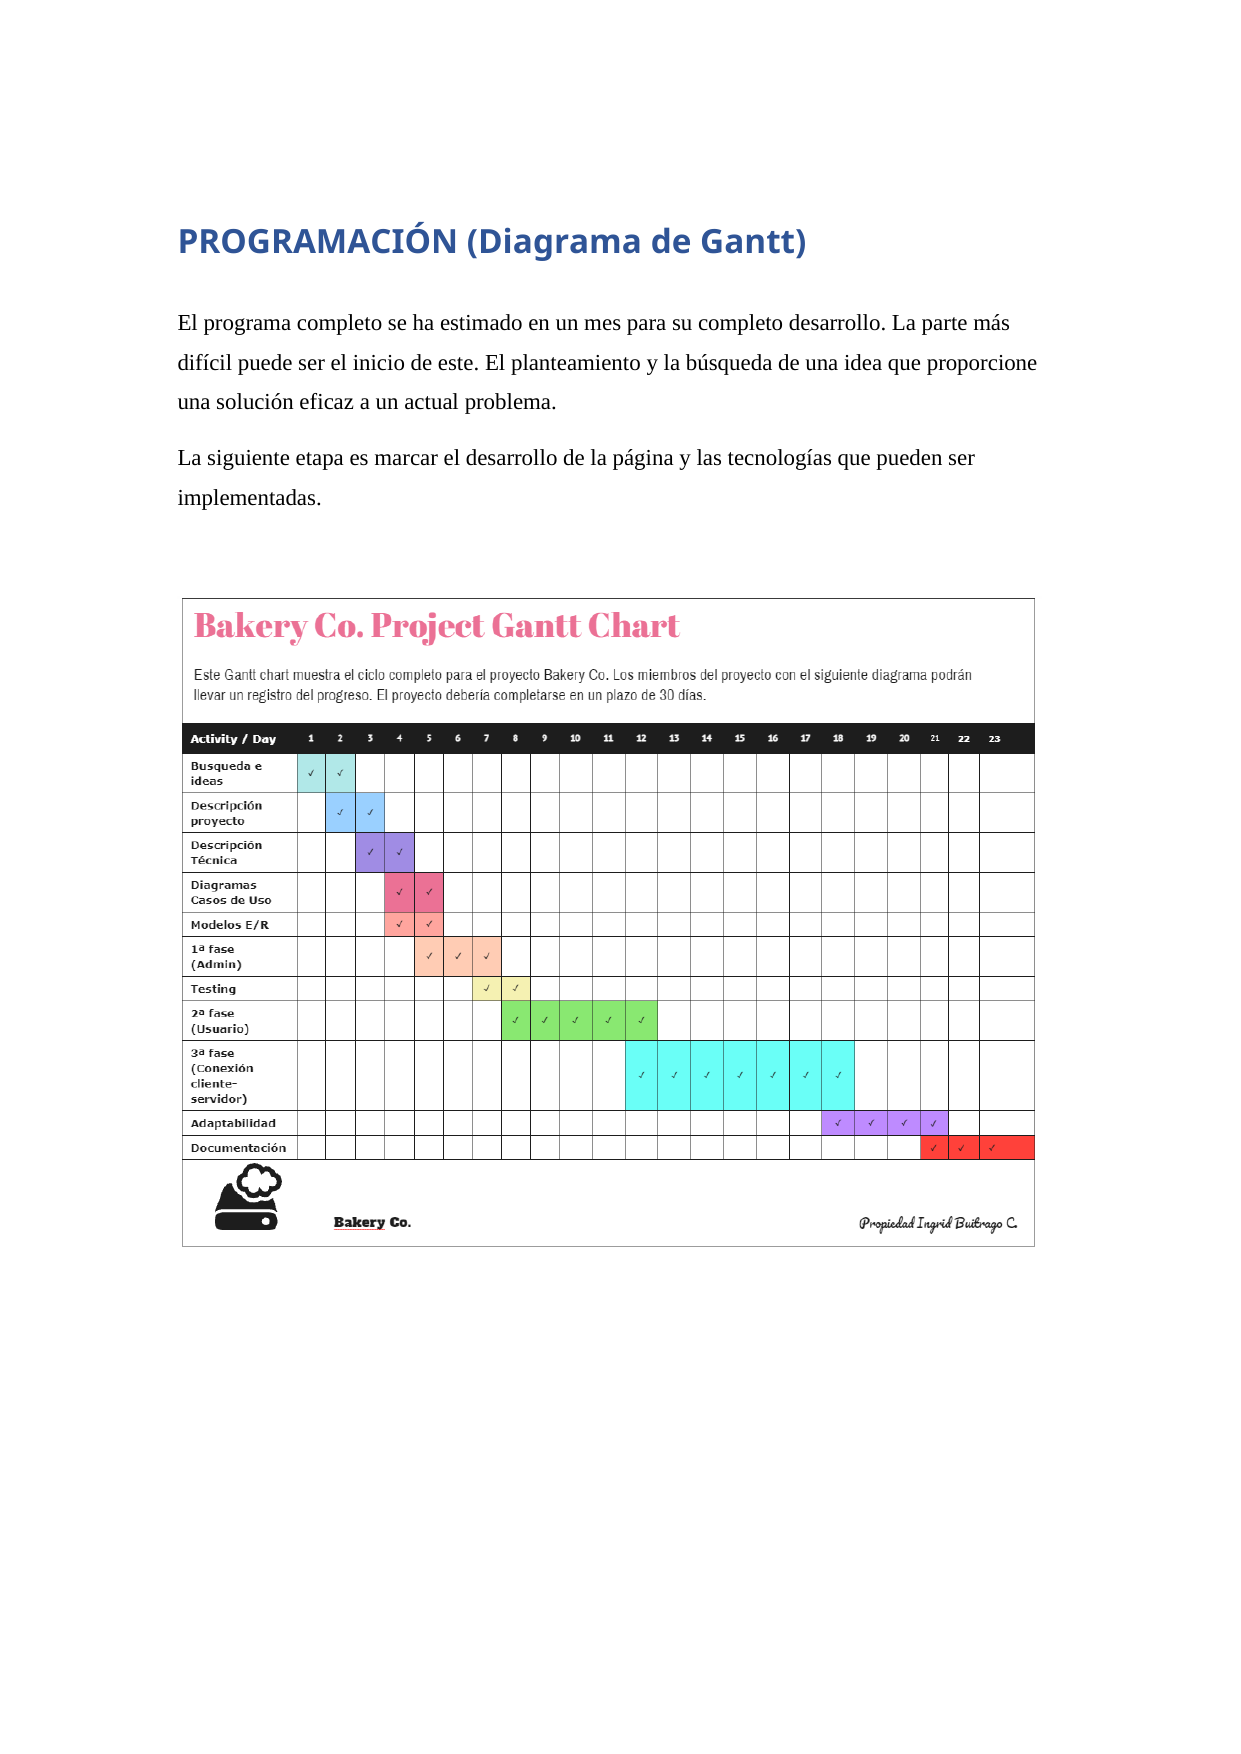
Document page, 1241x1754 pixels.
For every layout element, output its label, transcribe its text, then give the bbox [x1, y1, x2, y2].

text La siguiente etapa es marcar el desarrollo de la página y las tecnologías que pueden ser implementadas. [177, 444, 1063, 510]
subtitle PROGRAMACIÓN (Diagrama de Gantt) [177, 218, 1063, 263]
text El programa completo se ha estimado en un mes para su completo desarrollo. La parte más difícil puede ser el inicio de este. El planteamiento y la búsqueda de una idea que proporcione una solución eficaz a un actual problema. [177, 309, 1063, 414]
